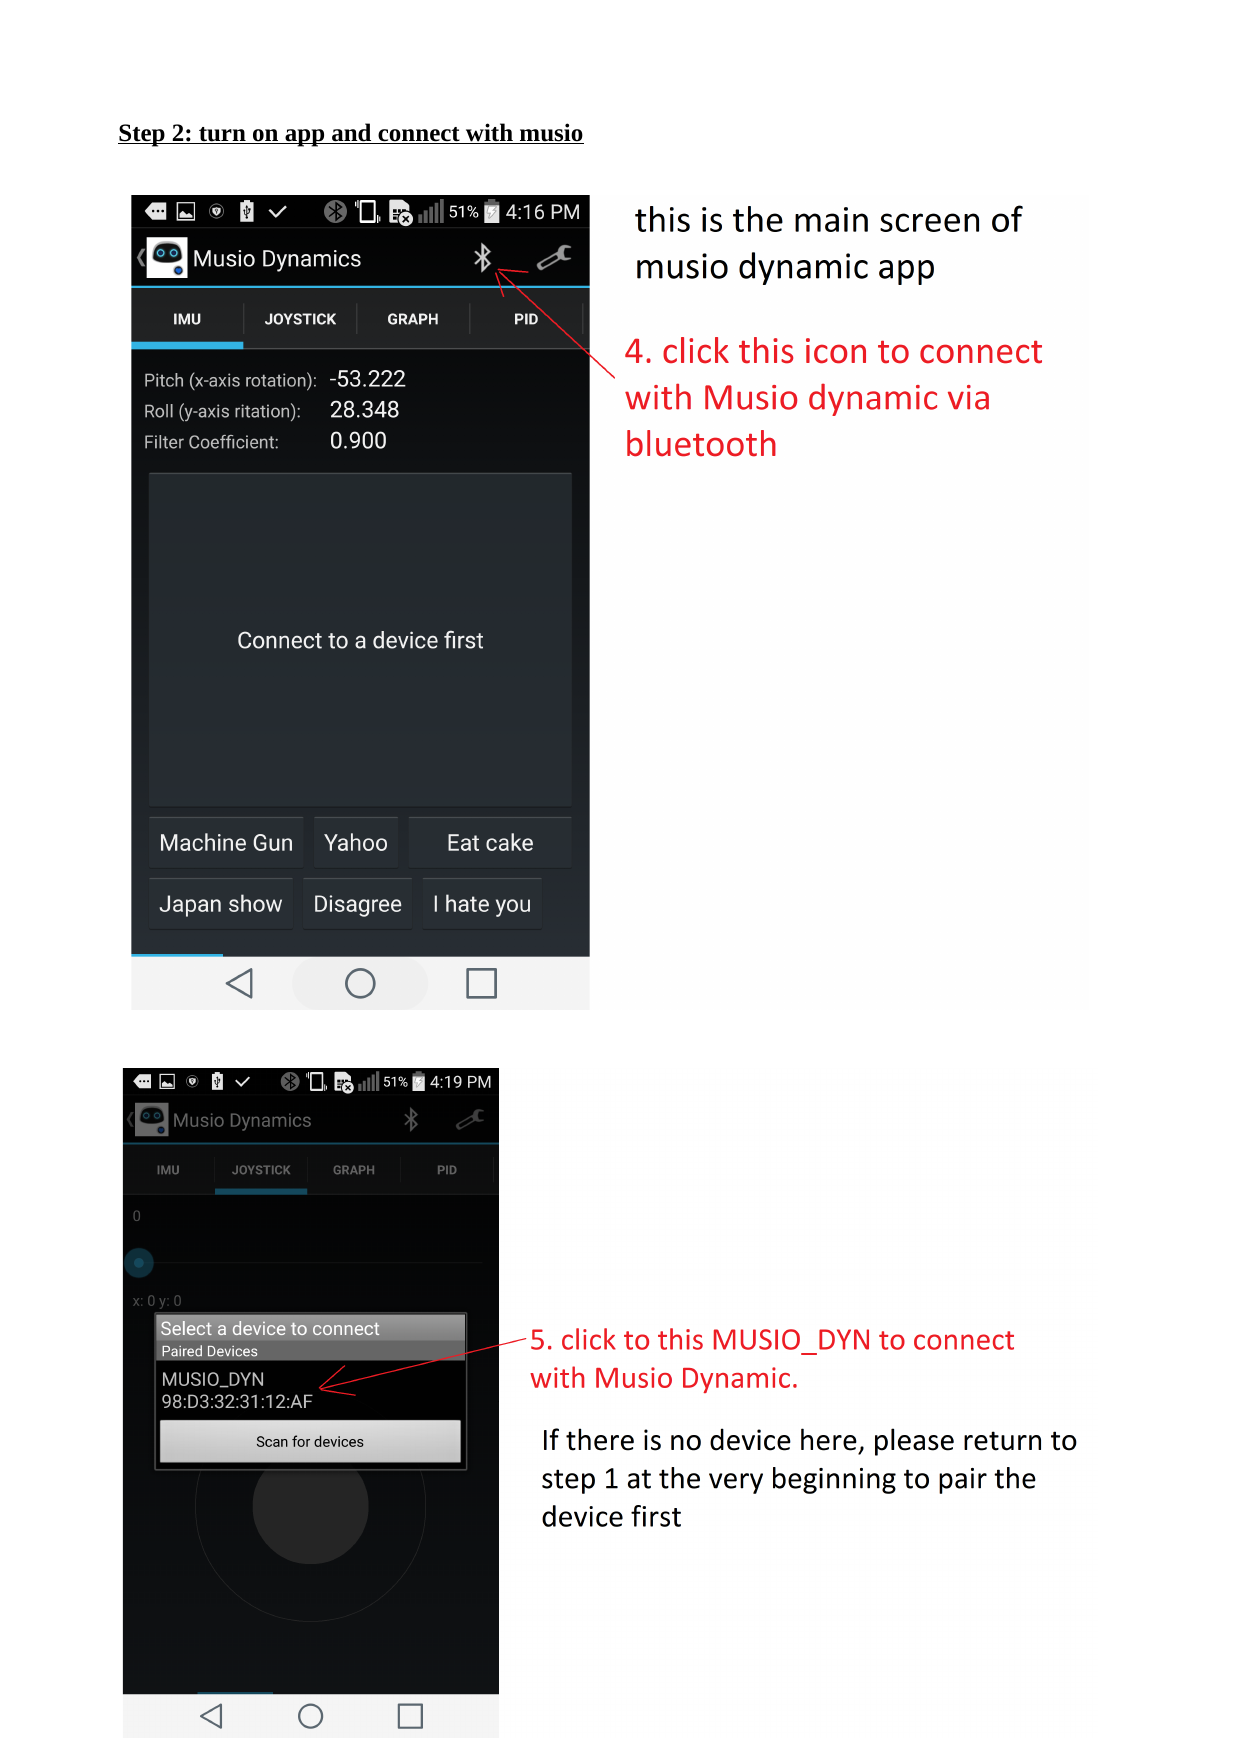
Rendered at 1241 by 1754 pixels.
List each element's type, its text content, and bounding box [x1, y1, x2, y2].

picture [122, 1068, 1098, 1738]
text Step 2: turn on app and connect with musio [118, 118, 1122, 147]
picture [131, 195, 1090, 1010]
